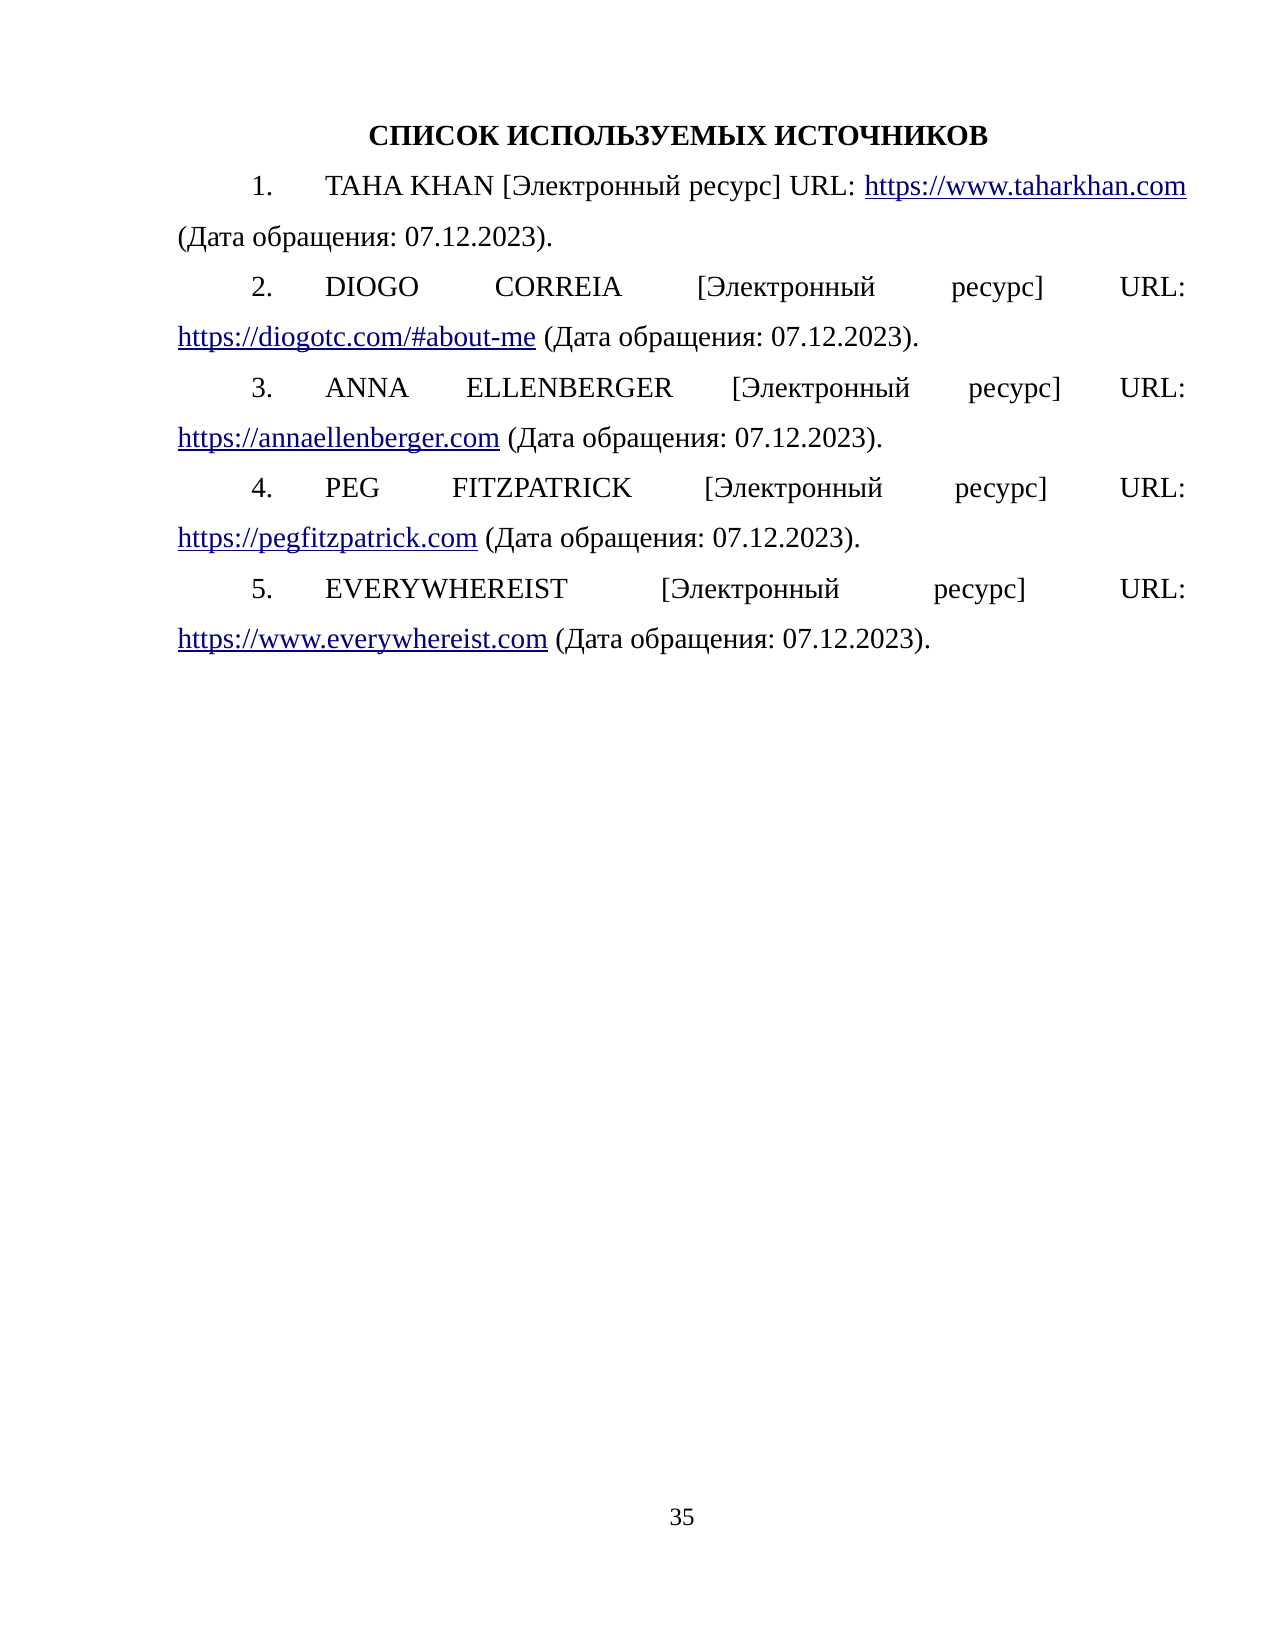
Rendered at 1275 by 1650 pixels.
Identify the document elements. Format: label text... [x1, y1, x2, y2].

list EVERYWHEREIST [Электронный ресурс] URL: https://www.everywhereist.com (Дата обращения: 07.12.2023). [177, 571, 1186, 655]
list DIOGO CORREIA [Электронный ресурс] URL: https://diogotc.com/#about-me (Дата обращения: 07.12.2023). [177, 269, 1186, 353]
list ANNA ELLENBERGER [Электронный ресурс] URL: https://annaellenberger.com (Дата обращения: 07.12.2023). [177, 370, 1186, 453]
list TAHA KHAN [Электронный ресурс] URL: https://www.taharkhan.com (Дата обращения: 07.12.2023). [177, 168, 1186, 252]
text СПИСОК ИСПОЛЬЗУЕМЫХ ИСТОЧНИКОВ [177, 118, 1186, 152]
list PEG FITZPATRICK [Электронный ресурс] URL: https://pegfitzpatrick.com (Дата обращения: 07.12.2023). [177, 470, 1186, 554]
